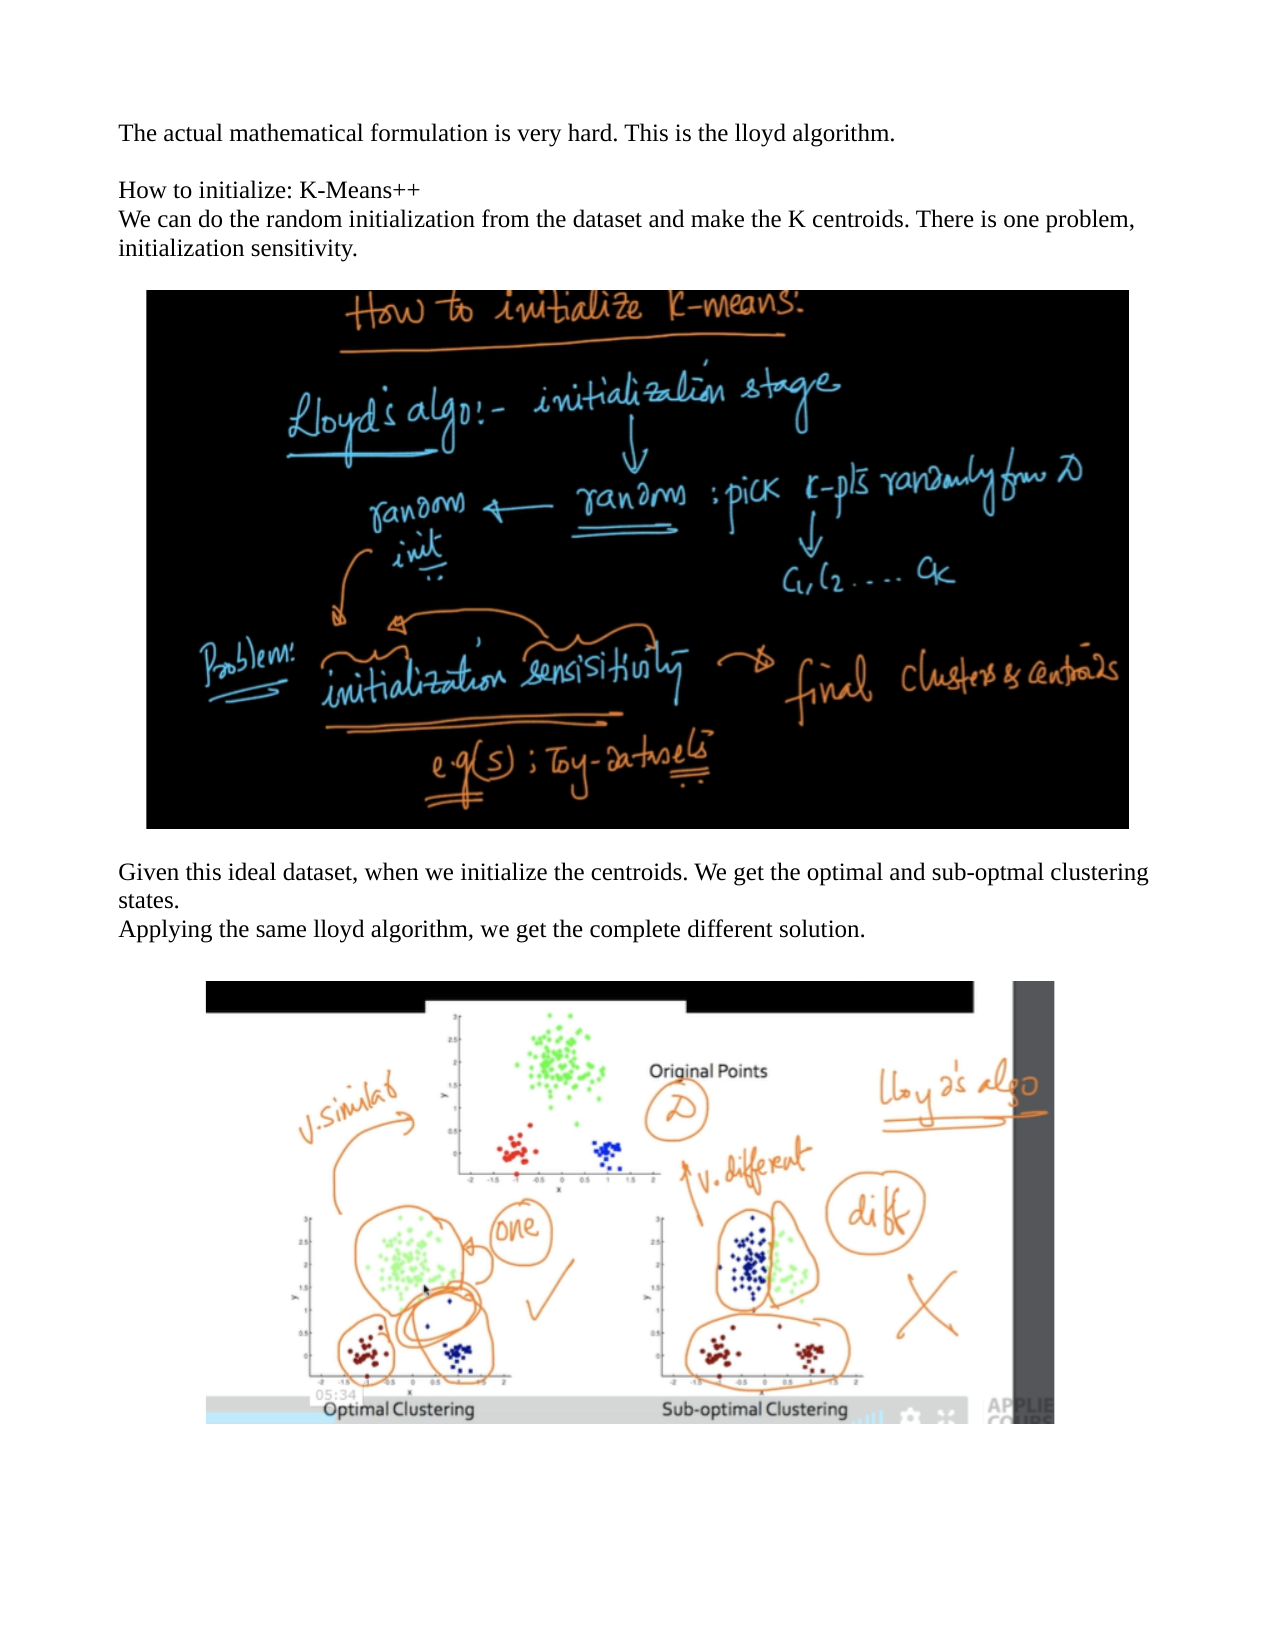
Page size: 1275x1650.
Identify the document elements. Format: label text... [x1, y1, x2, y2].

text Applying the same lloyd algorithm, we get the complete different solution. [118, 914, 1157, 943]
text The actual mathematical formulation is very hard. This is the lloyd algorithm. [118, 118, 1157, 147]
text Given this ideal dataset, when we initialize the centroids. We get the optimal and sub-optmal clustering states. [118, 857, 1157, 914]
picture [205, 981, 1055, 1424]
text We can do the random initialization from the dataset and make the K centroids. There is one problem, initialization sensitivity. [118, 204, 1157, 262]
picture [146, 290, 1129, 829]
text How to initialize: K-Means++ [118, 176, 1157, 204]
